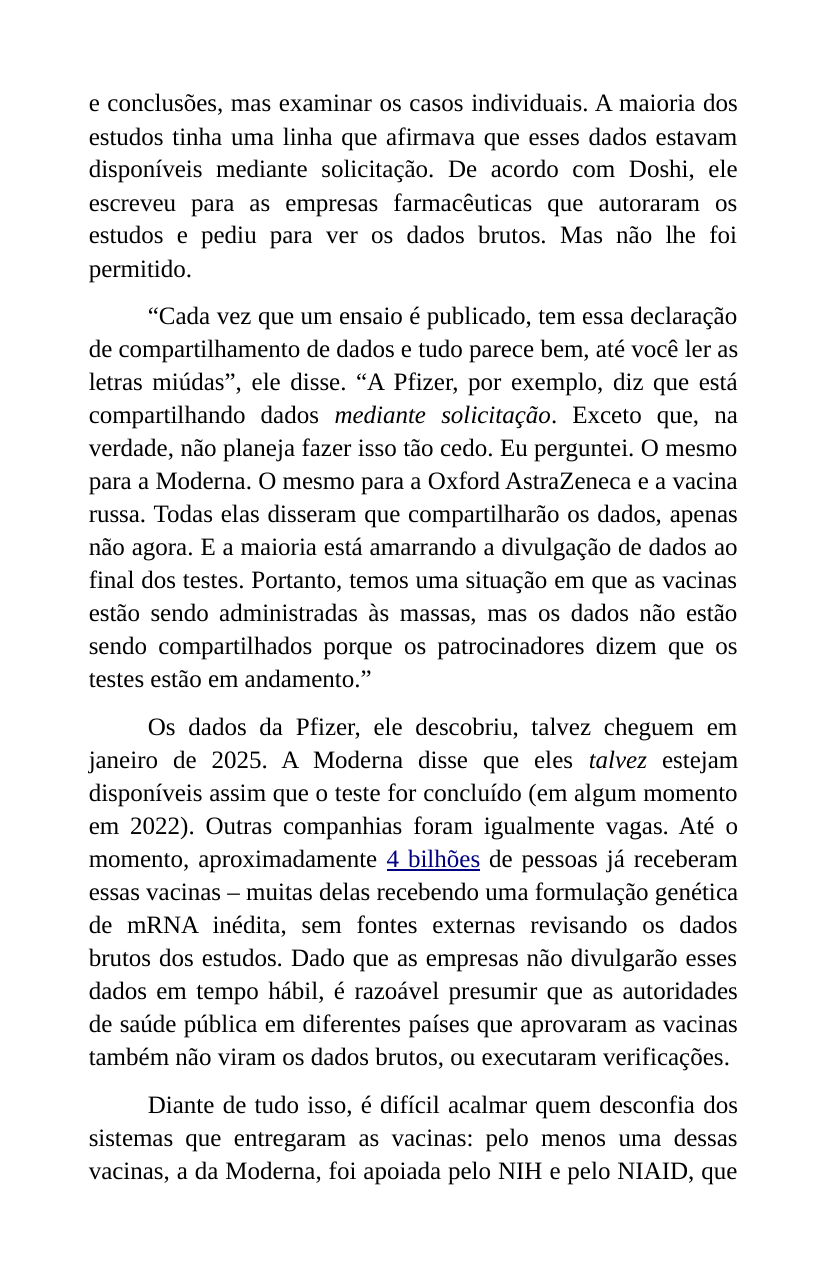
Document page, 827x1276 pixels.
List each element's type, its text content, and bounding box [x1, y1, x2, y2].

text “Cada vez que um ensaio é publicado, tem essa declaração de compartilhamento de dados e tudo parece bem, até você ler as letras miúdas”, ele disse. “A Pfizer, por exemplo, diz que está compartilhando dados mediante solicitação. Exceto que, na verdade, não planeja fazer isso tão cedo. Eu perguntei. O mesmo para a Moderna. O mesmo para a Oxford AstraZeneca e a vacina russa. Todas elas disseram que compartilharão os dados, apenas não agora. E a maioria está amarrando a divulgação de dados ao final dos testes. Portanto, temos uma situação em que as vacinas estão sendo administradas às massas, mas os dados não estão sendo compartilhados porque os patrocinadores dizem que os testes estão em andamento.” [88, 301, 738, 693]
text e conclusões, mas examinar os casos individuais. A maioria dos estudos tinha uma linha que afirmava que esses dados estavam disponíveis mediante solicitação. De acordo com Doshi, ele escreveu para as empresas farmacêuticas que autoraram os estudos e pediu para ver os dados brutos. Mas não lhe foi permitido. [88, 88, 738, 282]
text Os dados da Pfizer, ele descobriu, talvez cheguem em janeiro de 2025. A Moderna disse que eles talvez estejam disponíveis assim que o teste for concluído (em algum momento em 2022). Outras companhias foram igualmente vagas. Até o momento, aproximadamente 4 bilhões de pessoas já receberam essas vacinas – muitas delas recebendo uma formulação genética de mRNA inédita, sem fontes externas revisando os dados brutos dos estudos. Dado que as empresas não divulgarão esses dados em tempo hábil, é razoável presumir que as autoridades de saúde pública em diferentes países que aprovaram as vacinas também não viram os dados brutos, ou executaram verificações. [88, 712, 738, 1071]
text Diante de tudo isso, é difícil acalmar quem desconfia dos sistemas que entregaram as vacinas: pelo menos uma dessas vacinas, a da Moderna, foi apoiada pelo NIH e pelo NIAID, que [88, 1090, 738, 1185]
